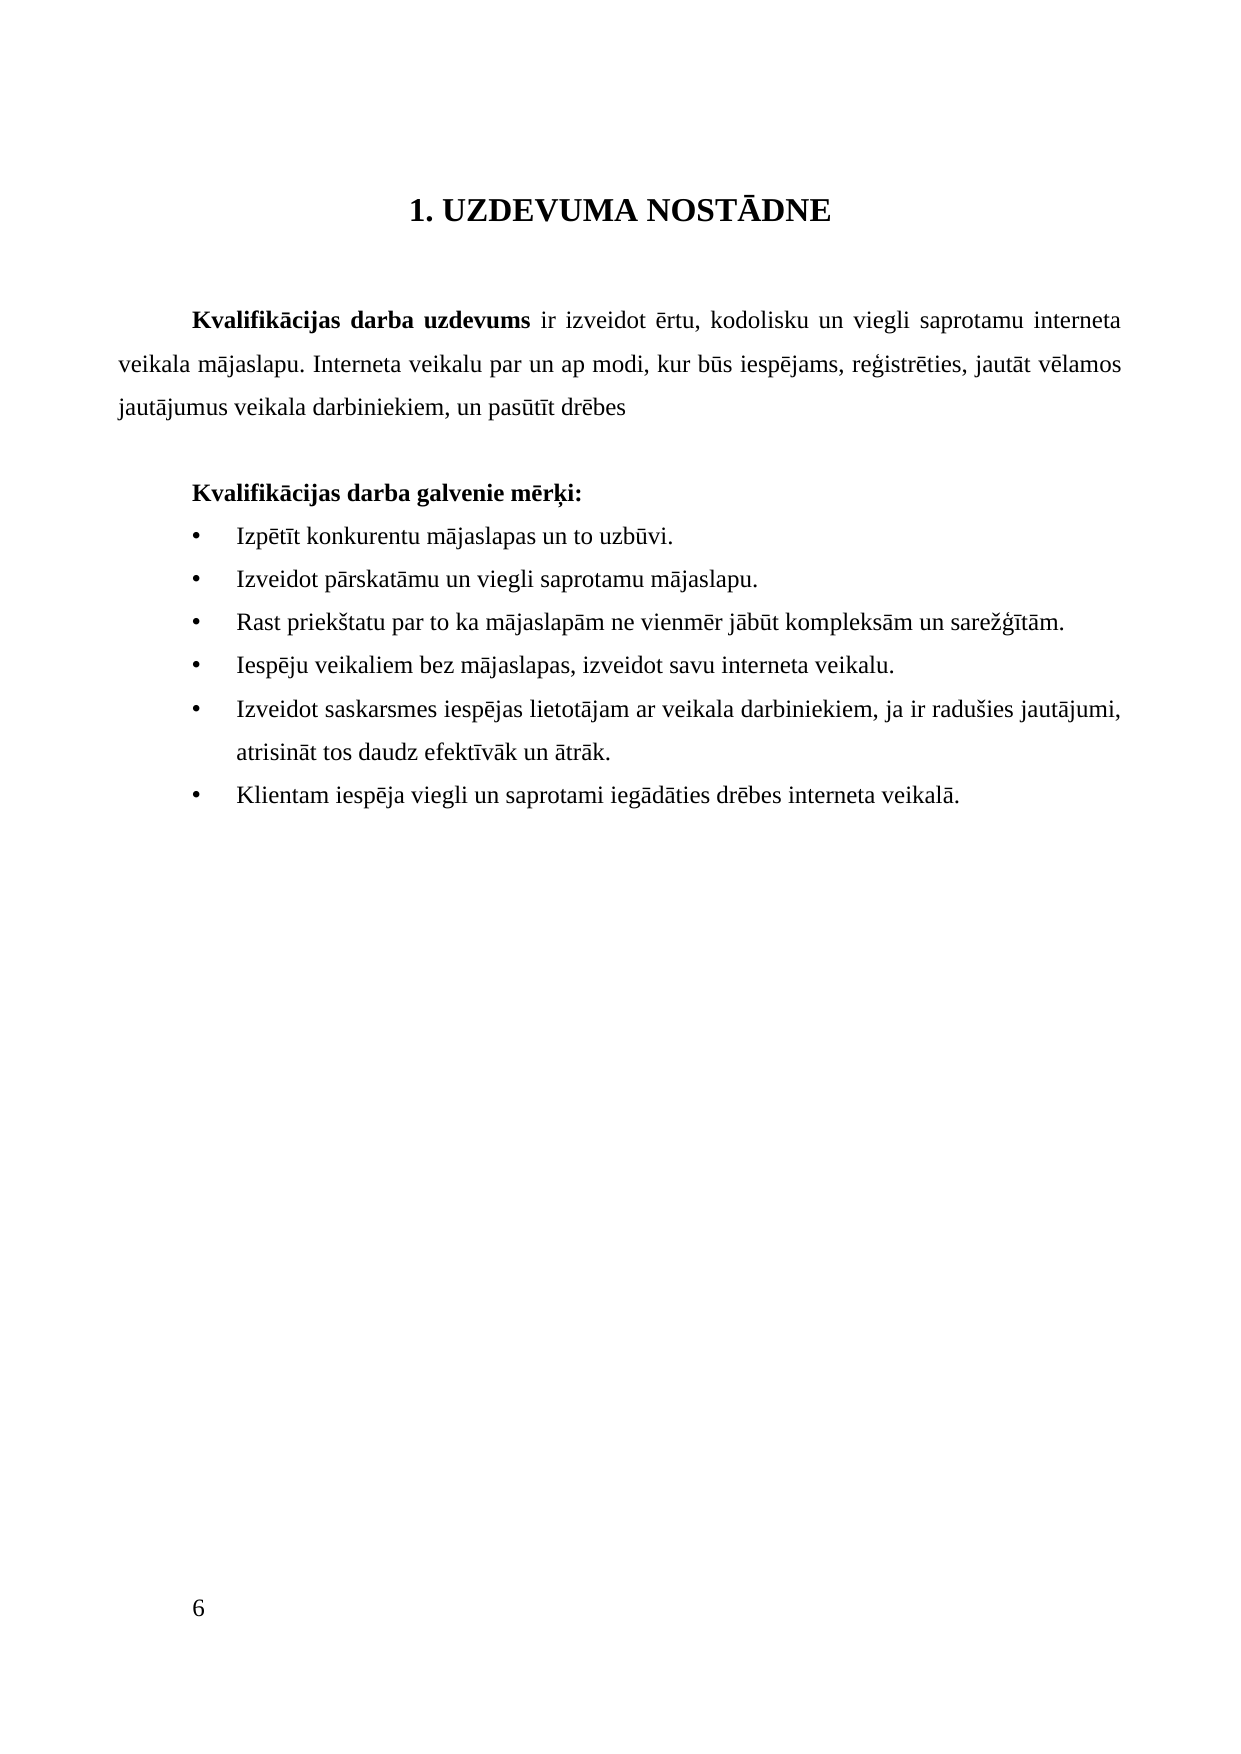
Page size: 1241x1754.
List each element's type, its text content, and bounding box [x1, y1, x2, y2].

text Kvalifikācijas darba uzdevums ir izveidot ērtu, kodolisku un viegli saprotamu interneta veikala mājaslapu. Interneta veikalu par un ap modi, kur būs iespējams, reģistrēties, jautāt vēlamos jautājumus veikala darbiniekiem, un pasūtīt drēbes [118, 306, 1122, 421]
list Iespēju veikaliem bez mājaslapas, izveidot savu interneta veikalu. [118, 651, 1122, 679]
list Izpētīt konkurentu mājaslapas un to uzbūvi. [118, 521, 1122, 550]
text 1. UZDEVUMA NOSTĀDNE [118, 191, 1122, 229]
list Rast priekštatu par to ka mājaslapām ne vienmēr jābūt kompleksām un sarežģītām. [118, 607, 1122, 636]
list Klientam iespēja viegli un saprotami iegādāties drēbes interneta veikalā. [118, 780, 1122, 809]
list Izveidot saskarsmes iespējas lietotājam ar veikala darbiniekiem, ja ir radušies jautājumi, atrisināt tos daudz efektīvāk un ātrāk. [118, 694, 1122, 766]
text Kvalifikācijas darba galvenie mērķi: [118, 478, 1122, 507]
list Izveidot pārskatāmu un viegli saprotamu mājaslapu. [118, 564, 1122, 593]
